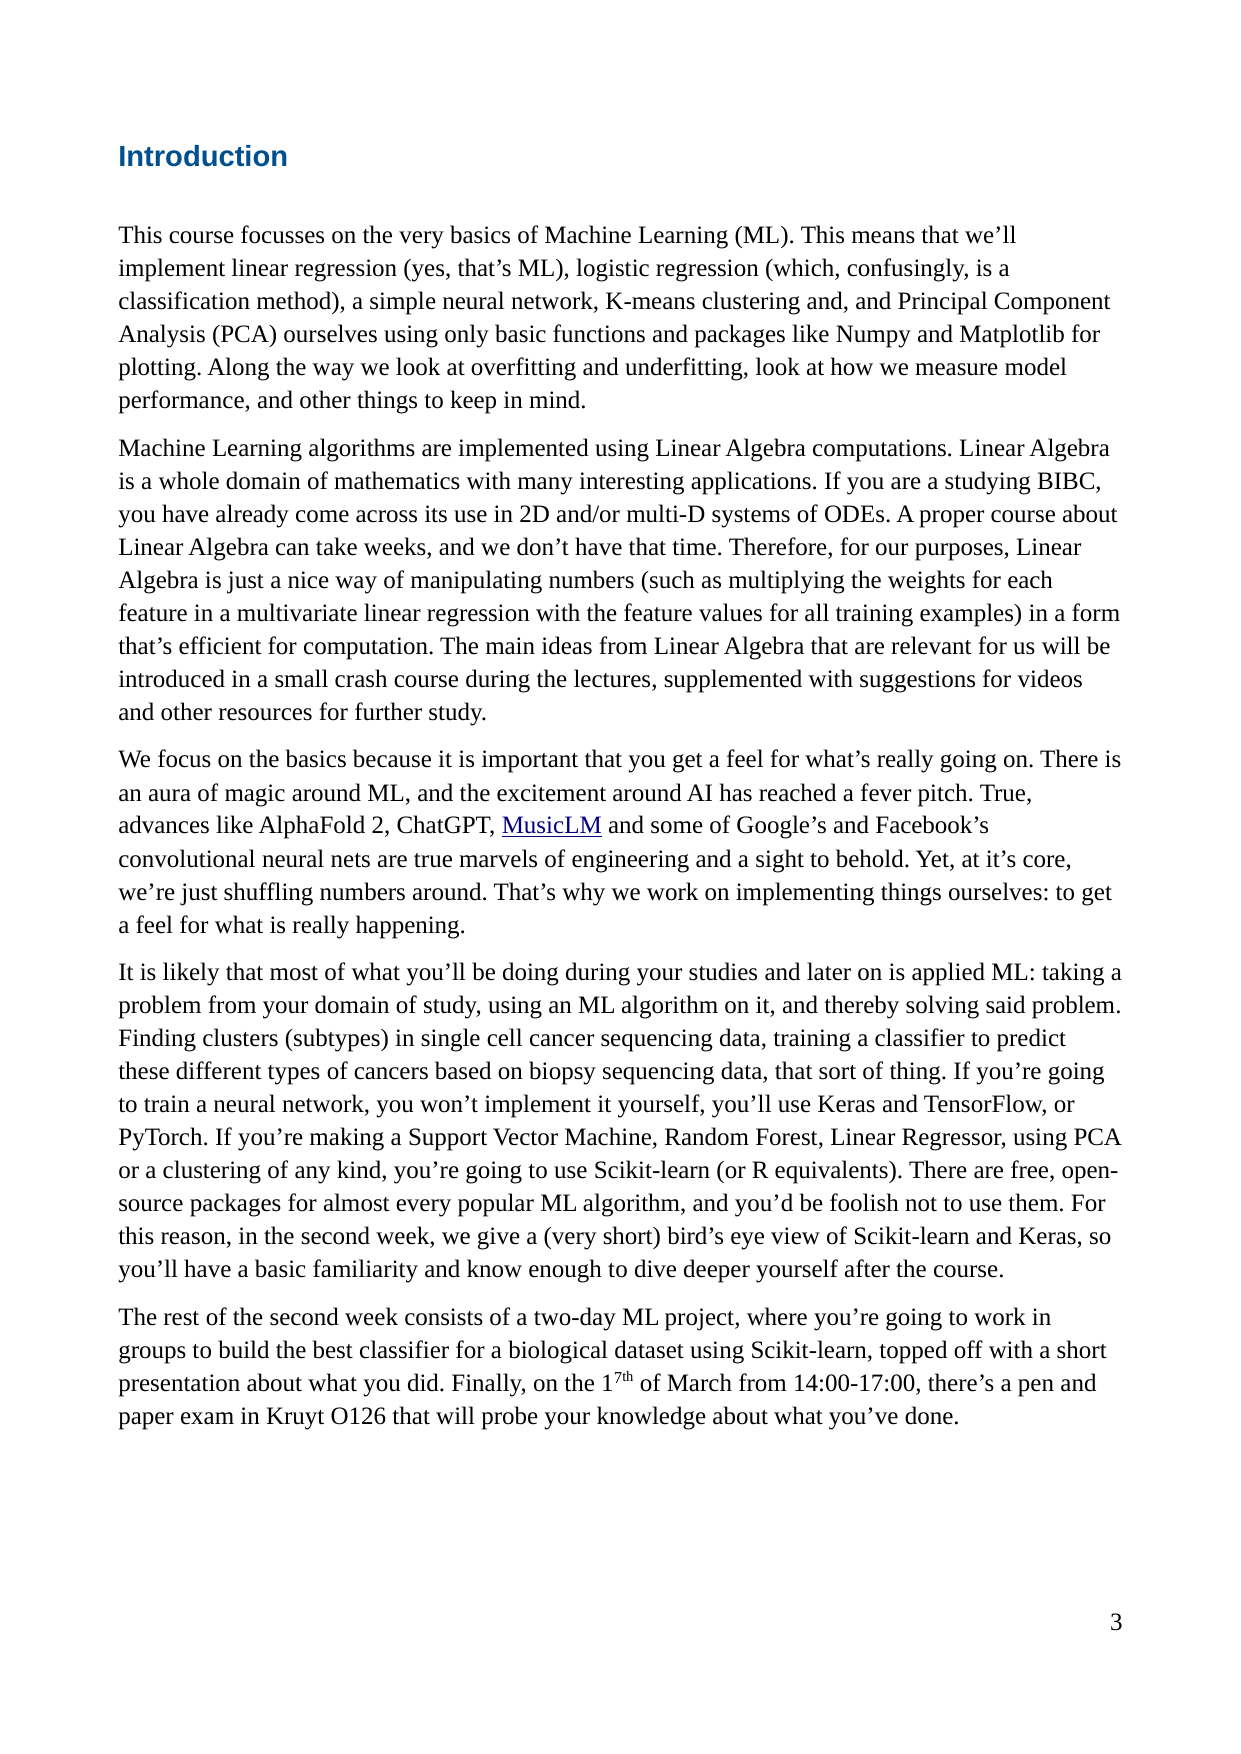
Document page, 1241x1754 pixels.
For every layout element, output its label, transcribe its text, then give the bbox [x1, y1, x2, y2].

subtitle Introduction [118, 139, 1122, 172]
text We focus on the basics because it is important that you get a feel for what’s really going on. There is an aura of magic around ML, and the excitement around AI has reached a fever pitch. True, advances like AlphaFold 2, ChatGPT, MusicLM and some of Google’s and Facebook’s convolutional neural nets are true marvels of engineering and a sight to behold. Yet, at it’s core, we’re just shuffling numbers around. That’s why we work on implementing things ourselves: to get a feel for what is really happening. [118, 744, 1122, 938]
text Machine Learning algorithms are implemented using Linear Algebra computations. Linear Algebra is a whole domain of mathematics with many interesting applications. If you are a studying BIBC, you have already come across its use in 2D and/or multi-D systems of ODEs. A proper course about Linear Algebra can take weeks, and we don’t have that time. Therefore, for our purposes, Linear Algebra is just a nice way of manipulating numbers (such as multiplying the weights for each feature in a multivariate linear regression with the feature values for all training examples) in a form that’s efficient for computation. The main ideas from Linear Algebra that are relevant for us will be introduced in a small crash course during the lectures, supplemented with suggestions for videos and other resources for further study. [118, 433, 1122, 726]
text It is likely that most of what you’ll be doing during your studies and later on is applied ML: taking a problem from your domain of study, using an ML algorithm on it, and thereby solving said problem. Finding clusters (subtypes) in single cell cancer sequencing data, training a classifier to predict these different types of cancers based on biopsy sequencing data, that sort of thing. If you’re going to train a neural network, you won’t implement it yourself, you’ll use Keras and TensorFlow, or PyTorch. If you’re making a Support Vector Machine, Random Forest, Linear Regressor, using PCA or a clustering of any kind, you’re going to use Scikit-learn (or R equivalents). There are free, open-source packages for almost every popular ML algorithm, and you’d be foolish not to use them. For this reason, in the second week, we give a (very short) bird’s eye view of Scikit-learn and Keras, so you’ll have a basic familiarity and know enough to dive deeper yourself after the course. [118, 957, 1122, 1283]
text The rest of the second week consists of a two-day ML project, where you’re going to work in groups to build the best classifier for a biological dataset using Scikit-learn, topped off with a short presentation about what you did. Finally, on the 17th of March from 14:00-17:00, there’s a pen and paper exam in Kruyt O126 that will probe your knowledge about what you’ve done. [118, 1302, 1122, 1430]
text This course focusses on the very basics of Machine Learning (ML). This means that we’ll implement linear regression (yes, that’s ML), logistic regression (which, confusingly, is a classification method), a simple neural network, K-means clustering and, and Principal Component Analysis (PCA) ourselves using only basic functions and packages like Numpy and Matplotlib for plotting. Along the way we look at overfitting and underfitting, look at how we measure model performance, and other things to keep in mind. [118, 220, 1122, 414]
